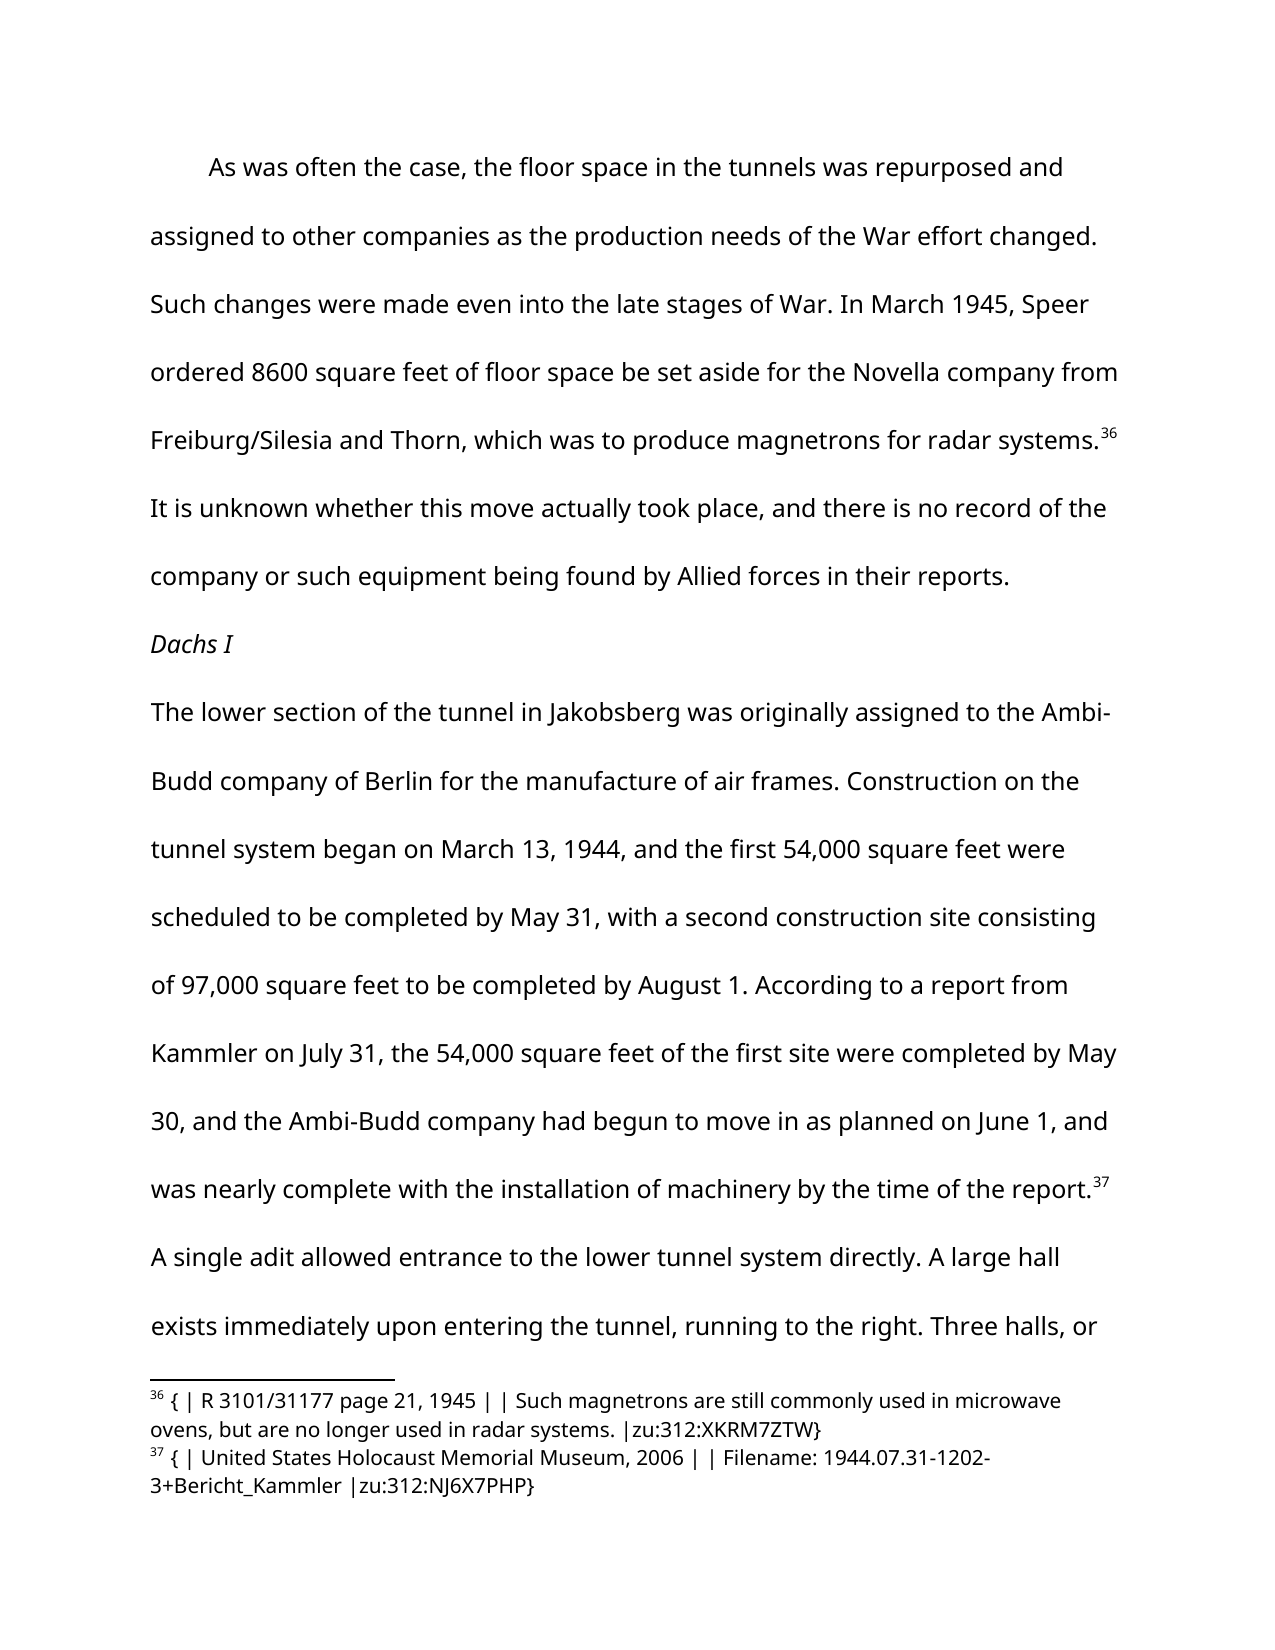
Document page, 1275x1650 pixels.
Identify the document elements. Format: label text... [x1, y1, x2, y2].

text The lower section of the tunnel in Jakobsberg was originally assigned to the Ambi-Budd company of Berlin for the manufacture of air frames. Construction on the tunnel system began on March 13, 1944, and the first 54,000 square feet were scheduled to be completed by May 31, with a second construction site consisting of 97,000 square feet to be completed by August 1. According to a report from Kammler on July 31, the 54,000 square feet of the first site were completed by May 30, and the Ambi-Budd company had begun to move in as planned on June 1, and was nearly complete with the installation of machinery by the time of the report. [150, 695, 1125, 1206]
text Dachs I [150, 627, 1125, 661]
text { | United States Holocaust Memorial Museum, 2006 | | Filename: 1944.07.31-1202-3+Bericht_Kammler |zu:312:NJ6X7PHP} [150, 1443, 1125, 1500]
text As was often the case, the floor space in the tunnels was repurposed and assigned to other companies as the production needs of the War effort changed. Such changes were made even into the late stages of War. In March 1945, Speer ordered 8600 square feet of floor space be set aside for the Novella company from Freiburg/Silesia and Thorn, which was to produce magnetrons for radar systems. It is unknown whether this move actually took place, and there is no record of the company or such equipment being found by Allied forces in their reports. [150, 150, 1125, 593]
text { | R 3101/31177 page 21, 1945 | | Such magnetrons are still commonly used in microwave ovens, but are no longer used in radar systems. |zu:312:XKRM7ZTW} [150, 1386, 1125, 1443]
text A single adit allowed entrance to the lower tunnel system directly. A large hall exists immediately upon entering the tunnel, running to the right. Three halls, or [150, 1240, 1125, 1342]
